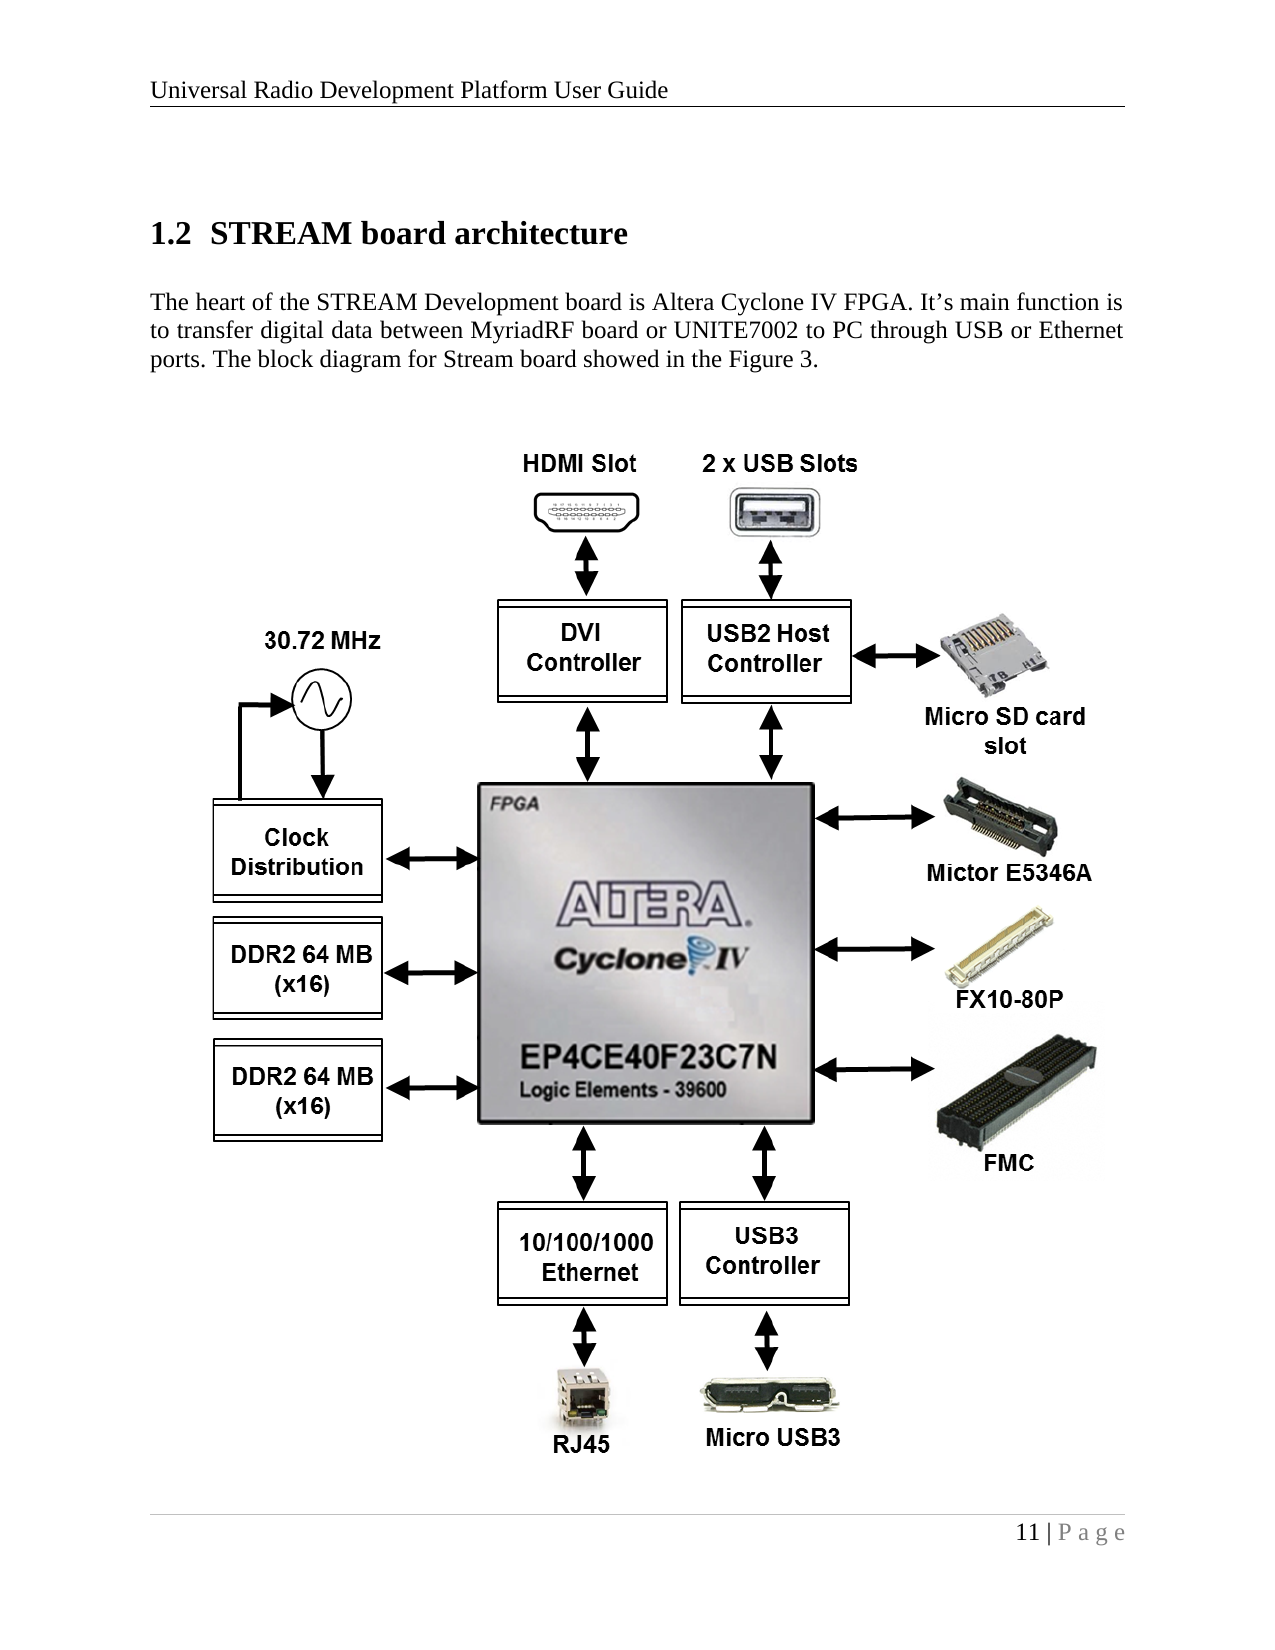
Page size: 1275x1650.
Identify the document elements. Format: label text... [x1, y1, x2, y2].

text The heart of the STREAM Development board is Altera Cyclone IV FPGA. It’s main function is to transfer digital data between MyriadRF board or UNITE7002 to PC through USB or Ethernet ports. The block diagram for Stream board showed in the Figure 3. [150, 287, 1125, 373]
picture [212, 439, 1109, 1472]
subtitle STREAM board architecture [150, 213, 1125, 252]
